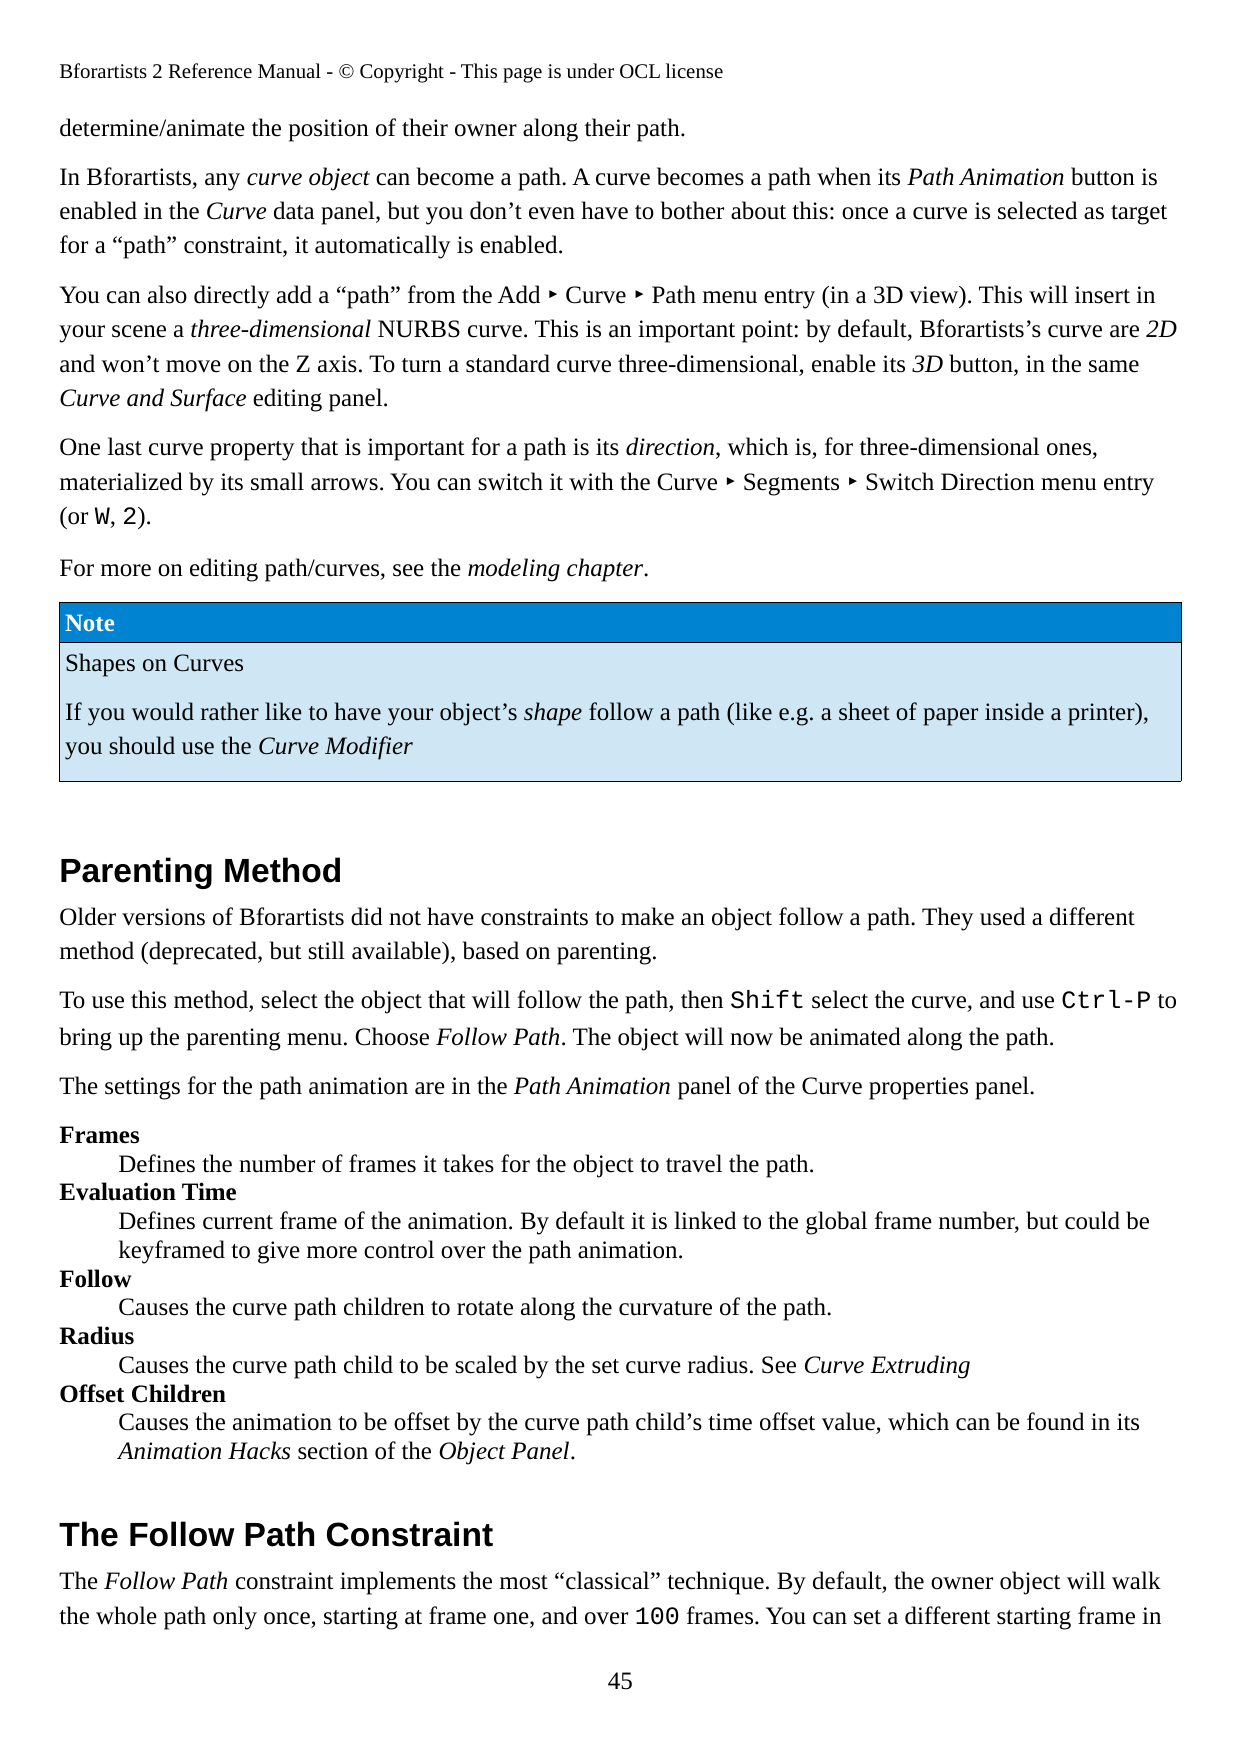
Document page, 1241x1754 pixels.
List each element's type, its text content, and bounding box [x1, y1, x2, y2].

table_header Note [60, 603, 1181, 642]
text The Follow Path constraint implements the most “classical” technique. By default, the owner object will walk the whole path only once, starting at frame one, and over 100 frames. You can set a different starting frame in [59, 1566, 1181, 1632]
text determine/animate the position of their owner along their path. [59, 113, 1181, 141]
list Defines the number of frames it takes for the object to travel the path. [118, 1149, 1181, 1177]
list Causes the animation to be offset by the curve path child’s time offset value, which can be found in its Animation Hacks section of the Object Panel. [118, 1407, 1181, 1465]
subtitle Follow [59, 1264, 1181, 1292]
subtitle Offset Children [59, 1379, 1181, 1407]
text In Bforartists, any curve object can become a path. A curve becomes a path when its Path Animation button is enabled in the Curve data panel, but you don’t even have to bother about this: once a curve is selected as target for a “path” constraint, it automatically is enabled. [59, 162, 1181, 259]
text For more on editing path/curves, see the modeling chapter. [59, 553, 1181, 581]
text Older versions of Bforartists did not have constraints to make an object follow a path. They used a different method (deprecated, but still available), based on parenting. [59, 902, 1181, 965]
list Causes the curve path children to rotate along the curvature of the path. [118, 1292, 1181, 1321]
subtitle Frames [59, 1120, 1181, 1149]
subtitle The Follow Path Constraint [59, 1515, 1181, 1554]
table_cell Shapes on Curves If you would rather like to have your object’s shape follow a path (like e.g. a sheet of paper inside a printer), you should use the Curve Modifier [60, 643, 1181, 781]
list Defines current frame of the animation. By default it is linked to the global frame number, but could be keyframed to give more control over the path animation. [118, 1206, 1181, 1264]
text The settings for the path animation are in the Path Animation panel of the Curve properties panel. [59, 1071, 1181, 1099]
list Causes the curve path child to be scaled by the set curve radius. See Curve Extruding [118, 1350, 1181, 1379]
subtitle Parenting Method [59, 851, 1181, 889]
text You can also directly add a “path” from the Add ‣ Curve ‣ Path menu entry (in a 3D view). This will insert in your scene a three-dimensional NURBS curve. This is an important point: by default, Bforartists’s curve are 2D and won’t move on the Z axis. To turn a standard curve three-dimensional, enable its 3D button, in the same Curve and Surface editing panel. [59, 280, 1181, 412]
text One last curve property that is important for a path is its direction, which is, for three-dimensional ones, materialized by its small arrows. You can switch it with the Curve ‣ Segments ‣ Switch Direction menu entry (or W, 2). [59, 432, 1181, 532]
subtitle Radius [59, 1321, 1181, 1350]
text To use this method, select the object that will follow the path, then Shift select the curve, and use Ctrl-P to bring up the parenting menu. Choose Follow Path. The object will now be animated along the path. [59, 985, 1181, 1051]
subtitle Evaluation Time [59, 1177, 1181, 1206]
